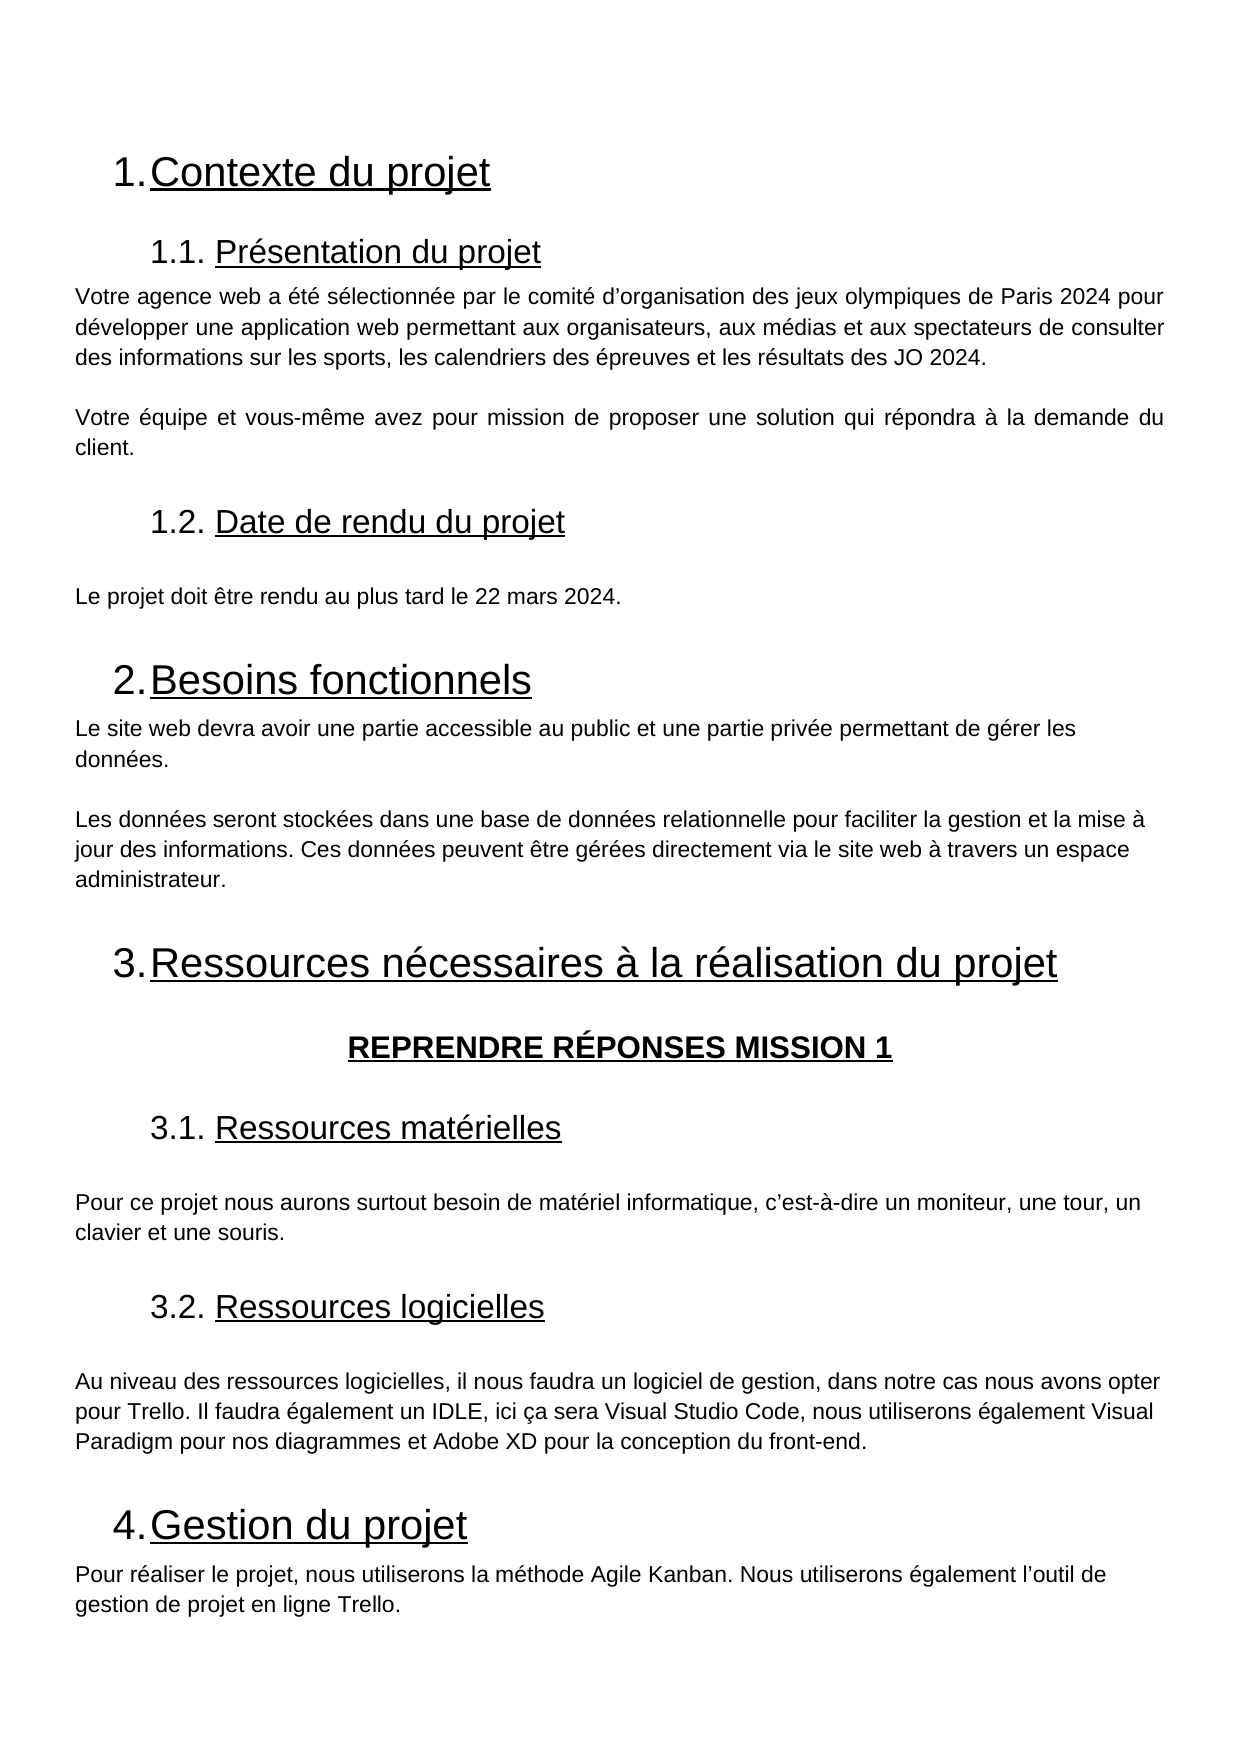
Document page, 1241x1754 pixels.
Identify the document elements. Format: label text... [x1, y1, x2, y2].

subtitle 1.2. Date de rendu du projet [150, 502, 1165, 540]
text Le site web devra avoir une partie accessible au public et une partie privée permettant de gérer les données. [75, 715, 1165, 772]
text REPRENDRE RÉPONSES MISSION 1 [75, 1029, 1165, 1065]
text Pour réaliser le projet, nous utiliserons la méthode Agile Kanban. Nous utiliserons également l’outil de gestion de projet en ligne Trello. [75, 1561, 1165, 1617]
subtitle Gestion du projet [112, 1500, 1165, 1548]
subtitle 1.1. Présentation du projet [150, 232, 1165, 271]
text Votre équipe et vous-même avez pour mission de proposer une solution qui répondra à la demande du client. [75, 404, 1165, 461]
subtitle Ressources nécessaires à la réalisation du projet [112, 938, 1165, 986]
text Votre agence web a été sélectionnée par le comité d’organisation des jeux olympiques de Paris 2024 pour développer une application web permettant aux organisateurs, aux médias et aux spectateurs de consulter des informations sur les sports, les calendriers des épreuves et les résultats des JO 2024. [75, 283, 1165, 370]
text Les données seront stockées dans une base de données relationnelle pour faciliter la gestion et la mise à jour des informations. Ces données peuvent être gérées directement via le site web à travers un espace administrateur. [75, 806, 1165, 893]
text Le projet doit être rendu au plus tard le 22 mars 2024. [75, 583, 1165, 609]
text Pour ce projet nous aurons surtout besoin de matériel informatique, c’est-à-dire un moniteur, une tour, un clavier et une souris. [75, 1189, 1165, 1245]
text Au niveau des ressources logicielles, il nous faudra un logiciel de gestion, dans notre cas nous avons opter pour Trello. Il faudra également un IDLE, ici ça sera Visual Studio Code, nous utiliserons également Visual Paradigm pour nos diagrammes et Adobe XD pour la conception du front-end. [75, 1368, 1165, 1455]
subtitle Contexte du projet [112, 147, 1165, 195]
subtitle Besoins fonctionnels [112, 655, 1165, 703]
subtitle 3.1. Ressources matérielles [75, 1108, 1165, 1146]
subtitle 3.2. Ressources logicielles [75, 1287, 1165, 1325]
